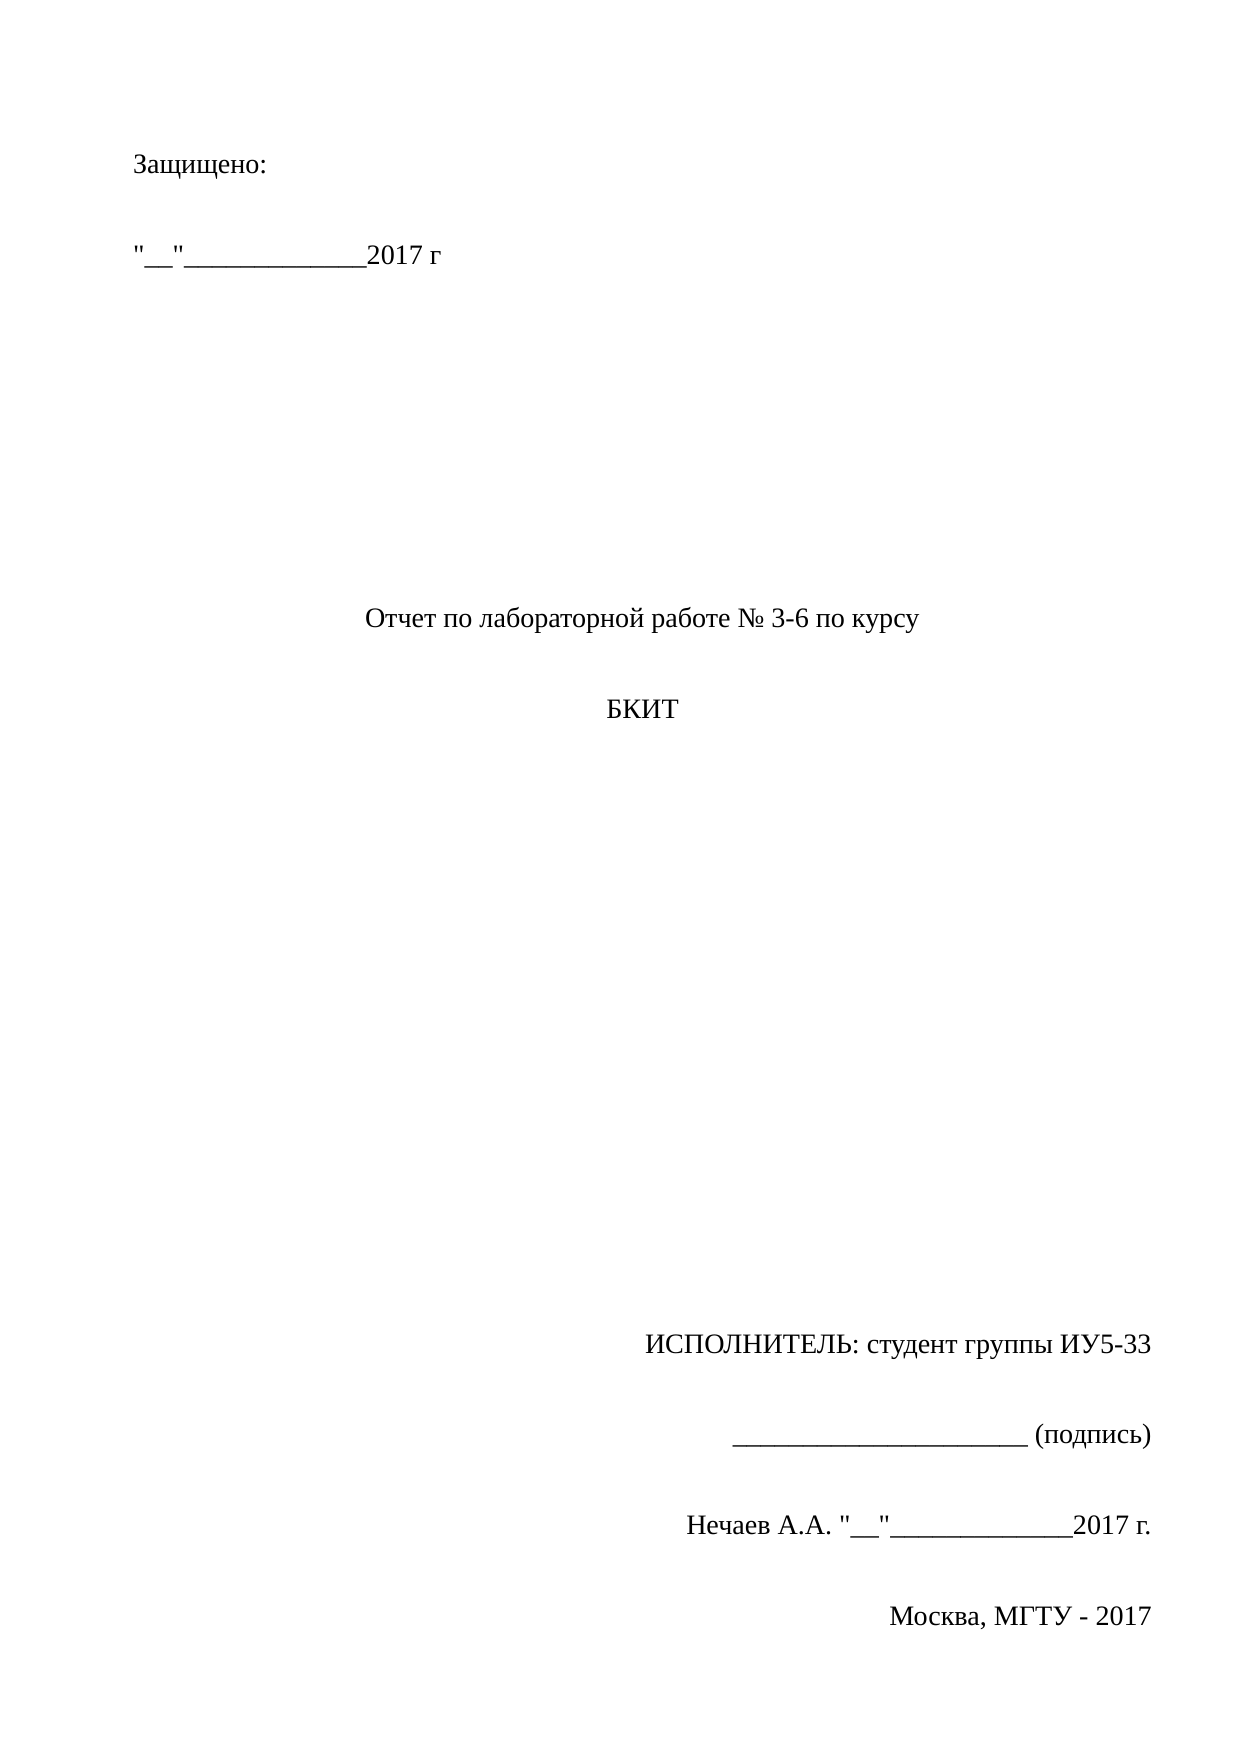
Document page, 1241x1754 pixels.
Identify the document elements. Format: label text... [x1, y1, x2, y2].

text БКИТ [133, 692, 1152, 724]
text Нечаев А.А. "__"_____________2017 г. [133, 1508, 1152, 1541]
text "__"_____________2017 г [133, 238, 1152, 270]
text _____________________ (подпись) [133, 1417, 1152, 1450]
text ИСПОЛНИТЕЛЬ: студент группы ИУ5-33 [133, 1327, 1152, 1359]
text Отчет по лабораторной работе № 3-6 по курсу [133, 601, 1152, 633]
text Москва, МГТУ - 2017 [133, 1599, 1152, 1631]
text Защищено: [133, 147, 1152, 180]
